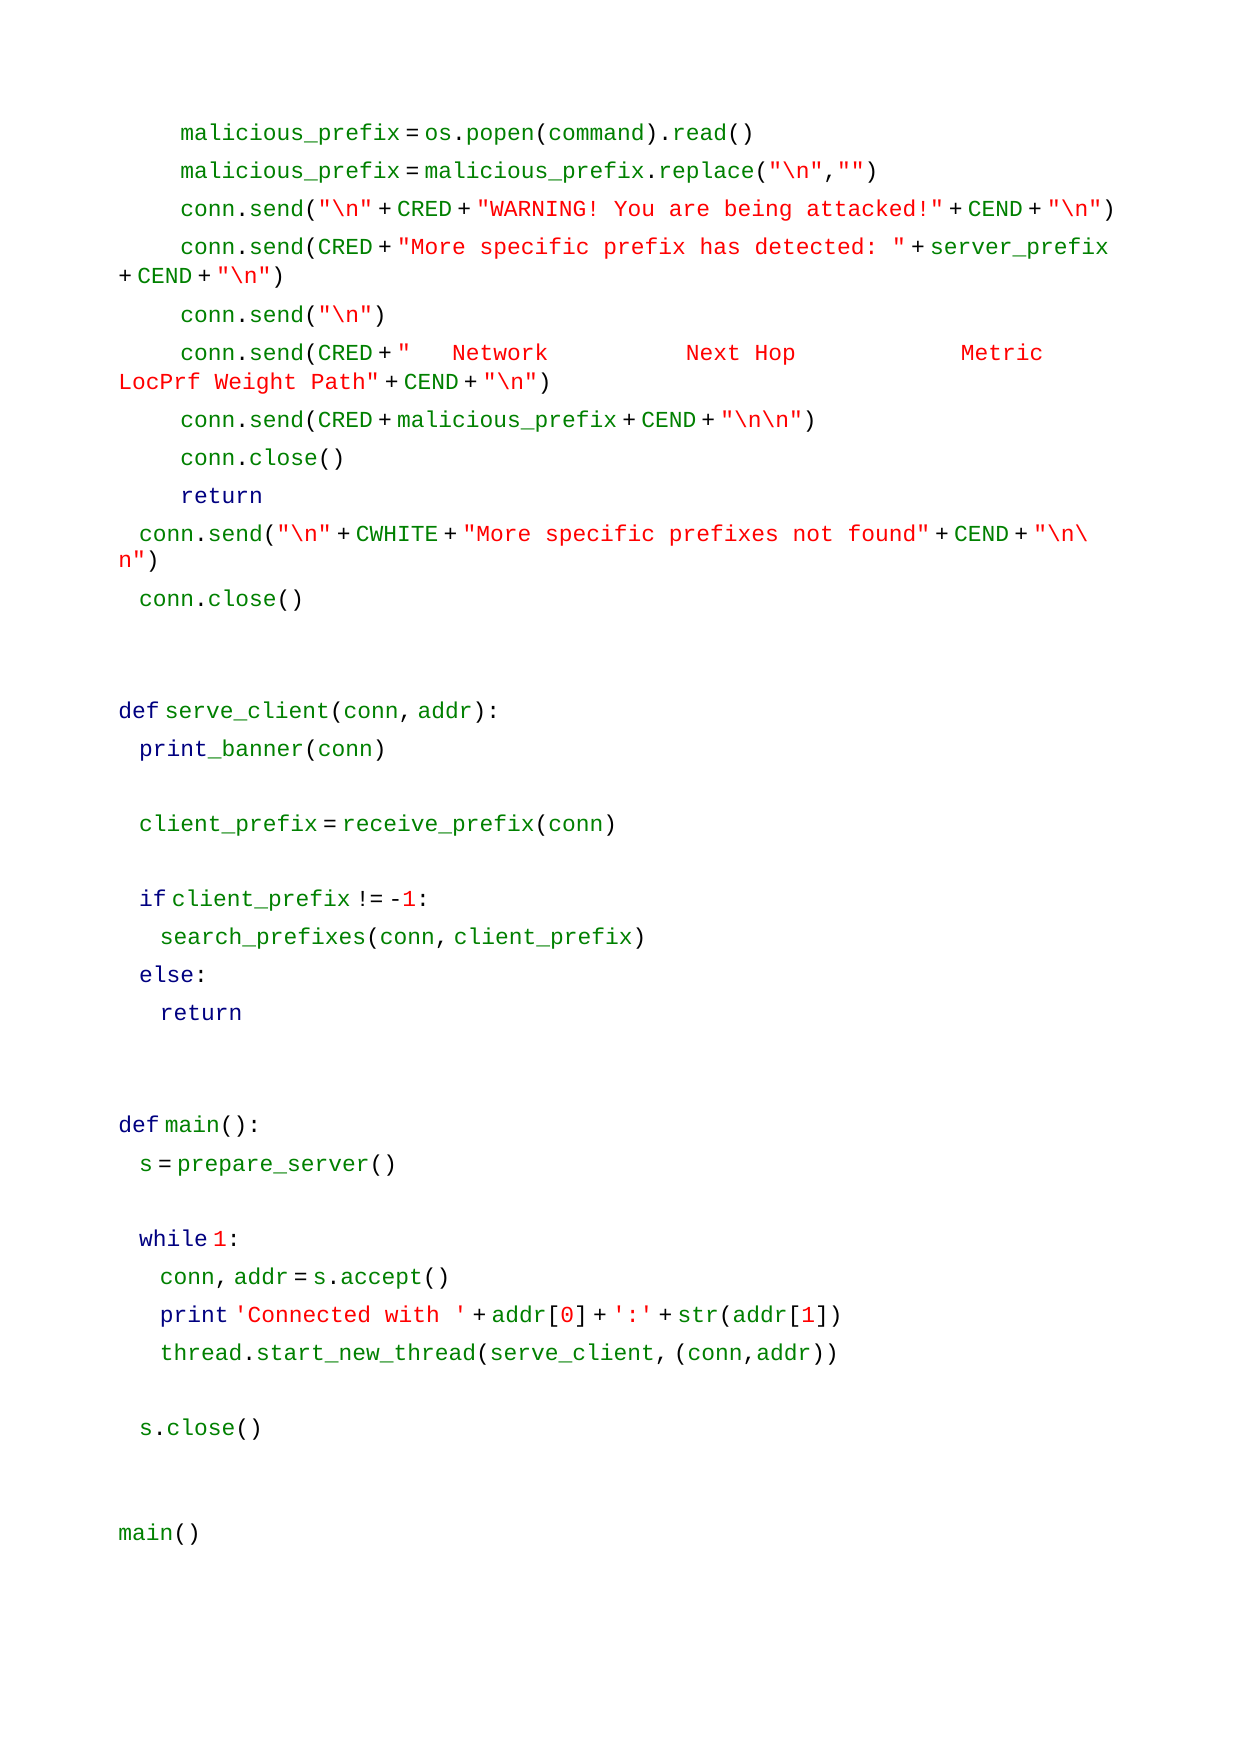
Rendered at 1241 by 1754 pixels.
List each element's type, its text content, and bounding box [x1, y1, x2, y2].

text print_banner(conn) [118, 734, 1122, 763]
text conn.send(CRED + " Network Next Hop Metric LocPrf Weight Path" + CEND + "\n") [118, 338, 1122, 396]
text conn.close() [118, 584, 1122, 613]
text return [118, 481, 1122, 511]
text malicious_prefix = malicious_prefix.replace("\n","") [118, 156, 1122, 185]
text s = prepare_server() [118, 1149, 1122, 1178]
text search_prefixes(conn, client_prefix) [118, 922, 1122, 951]
text conn.send(CRED + "More specific prefix has detected: " + server_prefix + CEND + "\n") [118, 232, 1122, 291]
text return [118, 998, 1122, 1028]
text conn.close() [118, 443, 1122, 472]
text thread.start_new_thread(serve_client, (conn,addr)) [118, 1338, 1122, 1367]
text main() [118, 1521, 1122, 1547]
text s.close() [118, 1413, 1122, 1442]
text def serve_client(conn, addr): [118, 696, 1122, 725]
text conn, addr = s.accept() [118, 1262, 1122, 1291]
text malicious_prefix = os.popen(command).read() [118, 118, 1122, 147]
text conn.send("\n" + CRED + "WARNING! You are being attacked!" + CEND + "\n") [118, 194, 1122, 223]
text print 'Connected with ' + addr[0] + ':' + str(addr[1]) [118, 1300, 1122, 1329]
text if client_prefix != -1: [118, 884, 1122, 913]
text conn.send(CRED + malicious_prefix + CEND + "\n\n") [118, 405, 1122, 434]
text else: [118, 960, 1122, 989]
text conn.send("\n" + CWHITE + "More specific prefixes not found" + CEND + "\n\n") [118, 519, 1122, 575]
text def main(): [118, 1111, 1122, 1140]
text client_prefix = receive_prefix(conn) [118, 809, 1122, 838]
text conn.send("\n") [118, 300, 1122, 329]
text while 1: [118, 1224, 1122, 1253]
